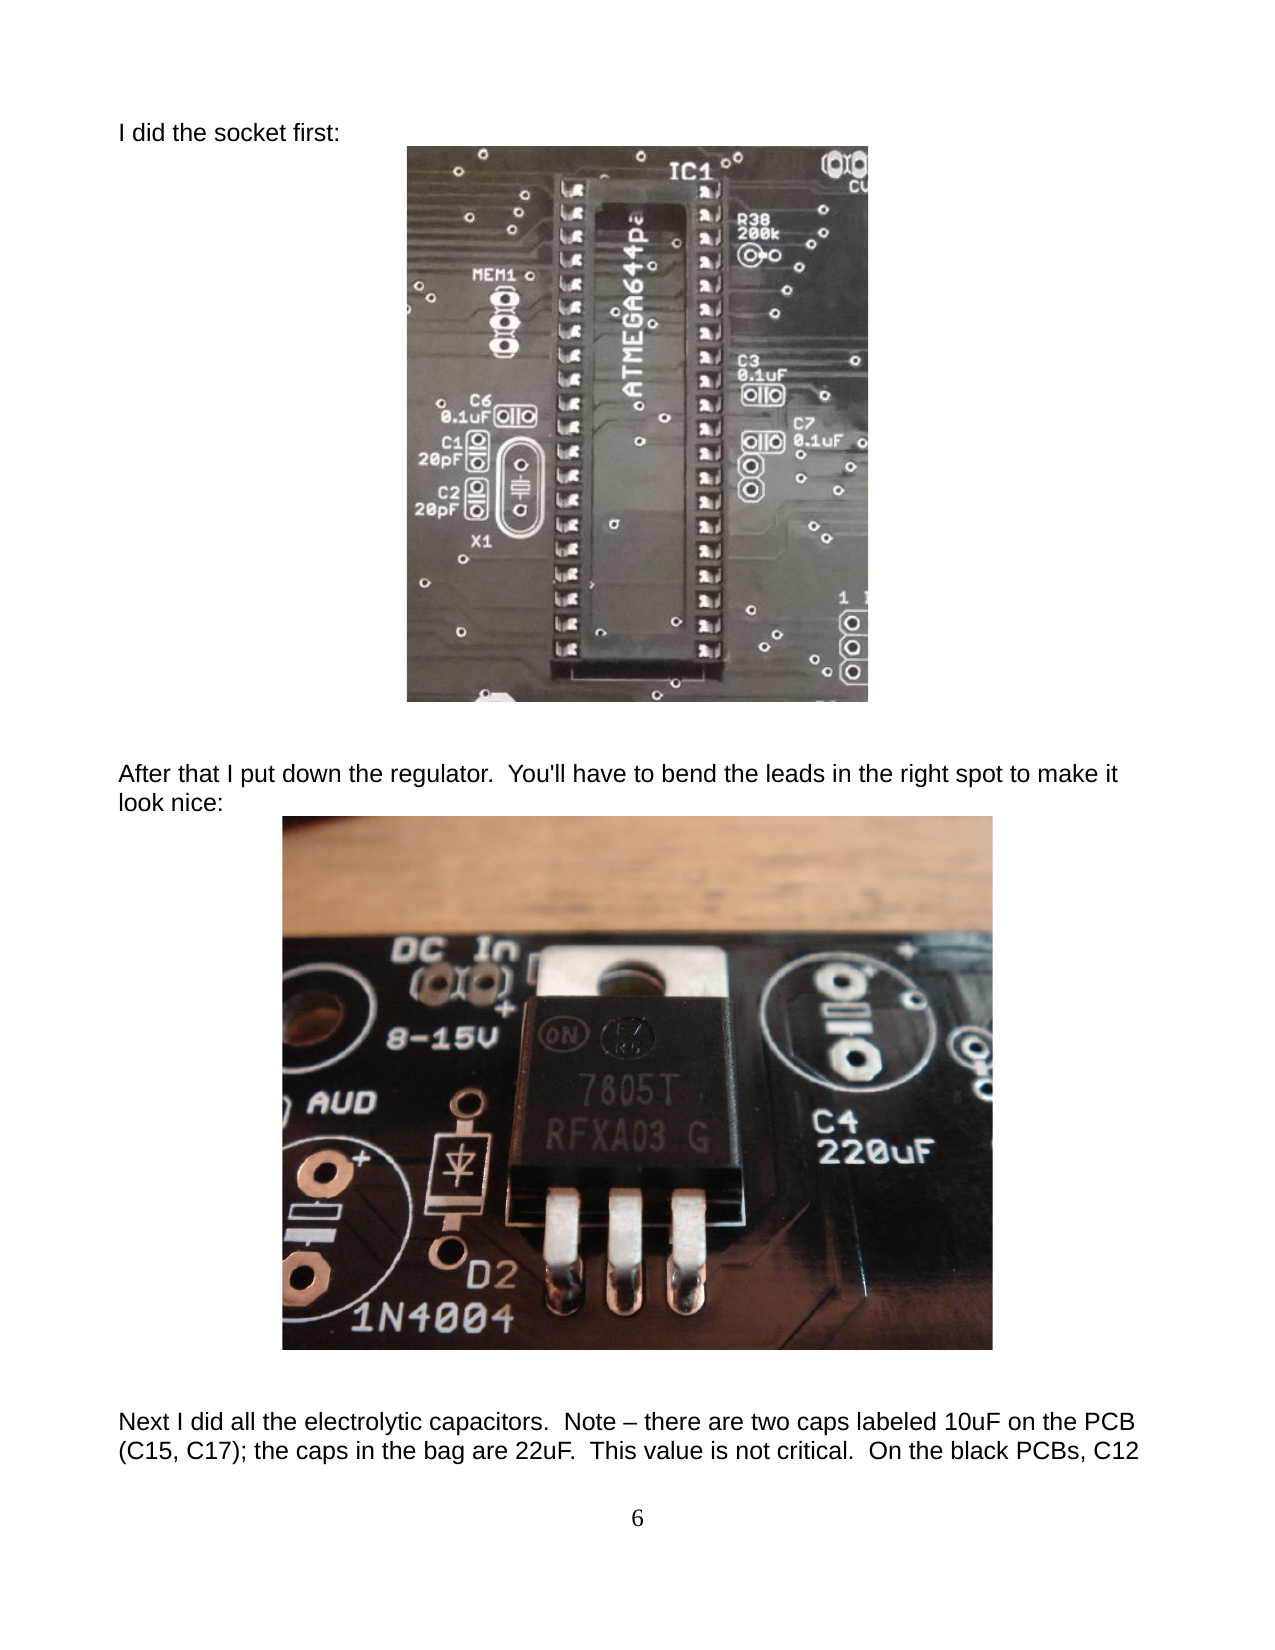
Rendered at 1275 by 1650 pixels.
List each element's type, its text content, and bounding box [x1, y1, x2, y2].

picture [282, 816, 993, 1350]
picture [406, 146, 869, 702]
text Next I did all the electrolytic capacitors. Note – there are two caps labeled 10uF on the PCB (C15, C17); the caps in the bag are 22uF. This value is not critical. On the black PCBs, C12 [118, 1407, 1157, 1465]
text After that I put down the regulator. You'll have to bend the leads in the right spot to make it look nice: [118, 759, 1157, 817]
text I did the socket first: [118, 118, 1157, 147]
